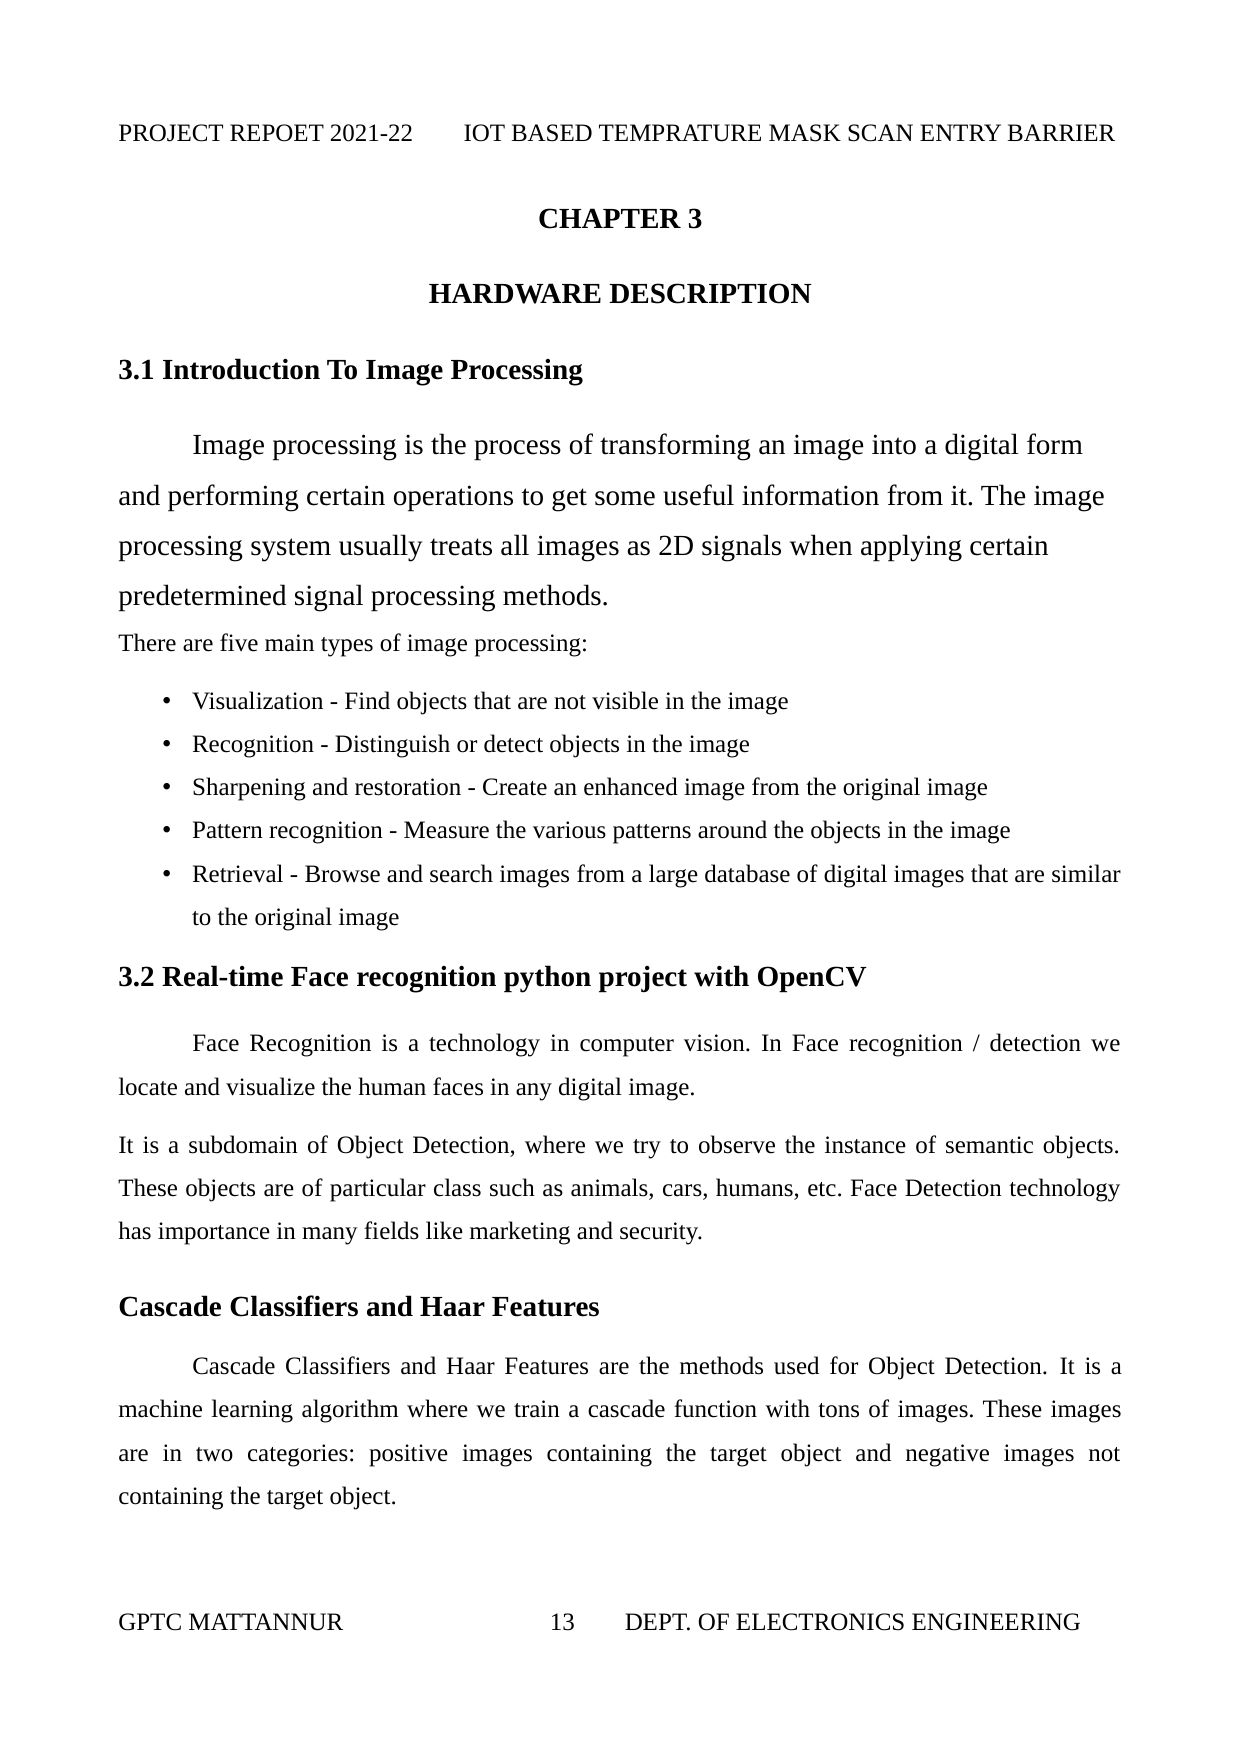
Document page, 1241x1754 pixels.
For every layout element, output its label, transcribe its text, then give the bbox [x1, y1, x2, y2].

text Image processing is the process of transforming an image into a digital form and performing certain operations to get some useful information from it. The image processing system usually treats all images as 2D signals when applying certain predetermined signal processing methods. [118, 427, 1122, 612]
text There are five main types of image processing: [118, 628, 1122, 657]
list Sharpening and restoration - Create an enhanced image from the original image [162, 772, 1122, 801]
text CHAPTER 3 [118, 201, 1122, 235]
text 3.1 Introduction To Image Processing [118, 352, 1122, 386]
text Face Recognition is a technology in computer vision. In Face recognition / detection we locate and visualize the human faces in any digital image. [118, 1024, 1122, 1101]
text It is a subdomain of Object Detection, where we try to observe the instance of semantic objects. These objects are of particular class such as animals, cars, humans, etc. Face Detection technology has importance in many fields like marketing and security. [118, 1130, 1122, 1245]
text HARDWARE DESCRIPTION [118, 277, 1122, 310]
list Retrieval - Browse and search images from a large database of digital images that are similar to the original image [162, 859, 1122, 931]
list Pattern recognition - Measure the various patterns around the objects in the image [162, 816, 1122, 844]
text Cascade Classifiers and Haar Features are the methods used for Object Detection. It is a machine learning algorithm where we train a cascade function with tons of images. These images are in two categories: positive images containing the target object and negative images not containing the target object. [118, 1351, 1122, 1509]
list Visualization - Find objects that are not visible in the image [162, 686, 1122, 715]
text 3.2 Real-time Face recognition python project with OpenCV [118, 959, 1122, 993]
list Recognition - Distinguish or detect objects in the image [162, 729, 1122, 758]
subtitle Cascade Classifiers and Haar Features [118, 1289, 1122, 1322]
